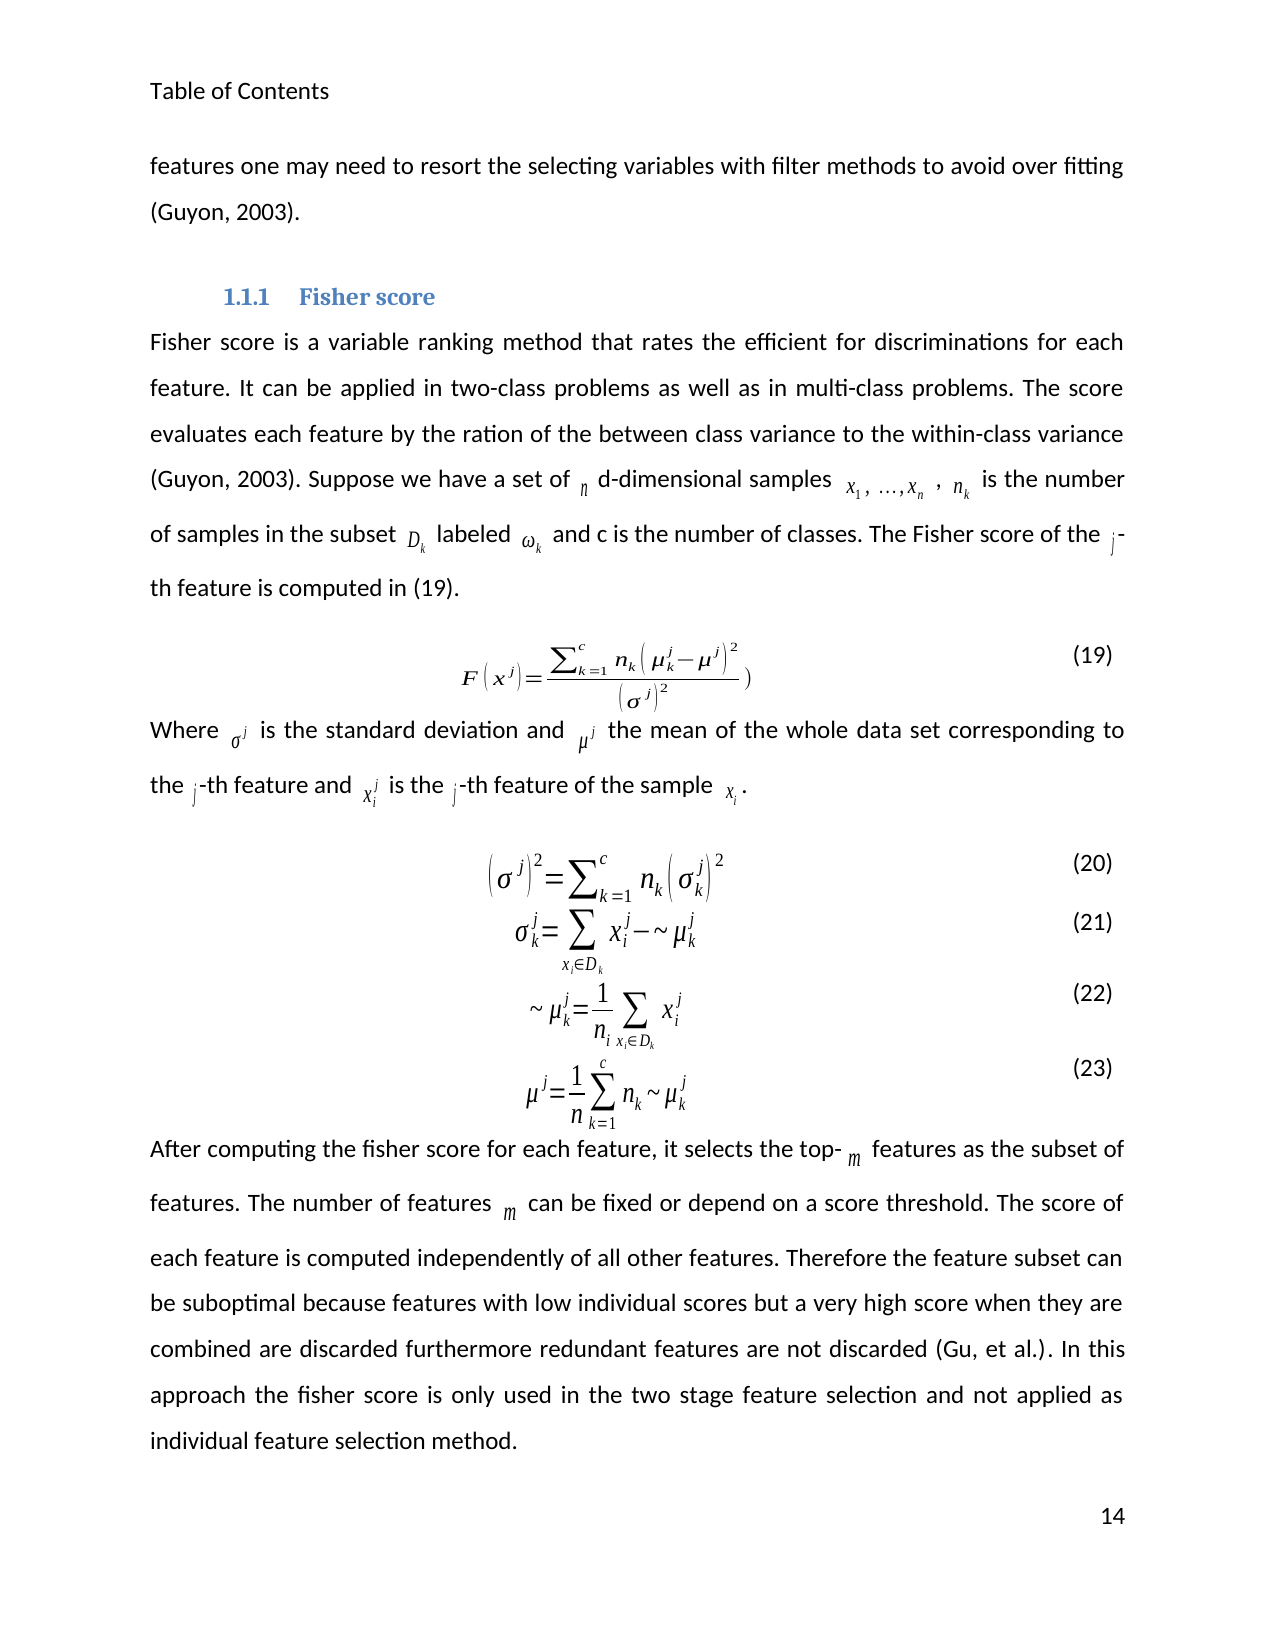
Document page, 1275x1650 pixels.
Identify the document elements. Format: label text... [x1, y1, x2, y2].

text Where is the standard deviation and the mean of the whole data set corresponding to the -th feature and is the -th feature of the sample. [150, 714, 1125, 811]
table_header [150, 847, 1061, 907]
text Fisher score is a variable ranking method that rates the efficient for discriminations for each feature. It can be applied in two-class problems as well as in multi-class problems. The score evaluates each feature by the ration of the between class variance to the within-class variance (Guyon, 2003). Suppose we have a set of d-dimensional samples , is the number of samples in the subset labeled and c is the number of classes. The Fisher score of the -th feature is computed in (19). [150, 326, 1125, 603]
table_header (19) [1061, 639, 1147, 714]
text features one may need to resort the selecting variables with filter methods to avoid over fitting (Guyon, 2003). [150, 150, 1125, 226]
table_cell [150, 1052, 1061, 1133]
text After computing the fisher score for each feature, it selects the top- features as the subset of features. The number of features can be fixed or depend on a score threshold. The score of each feature is computed independently of all other features. Therefore the feature subset can be suboptimal because features with low individual scores but a very high score when they are combined are discarded furthermore redundant features are not discarded (Gu, et al.). In this approach the fisher score is only used in the two stage feature selection and not applied as individual feature selection method. [150, 1133, 1125, 1455]
table_cell [150, 977, 1061, 1052]
table_cell (23) [1061, 1052, 1147, 1133]
subtitle Fisher score [224, 283, 1125, 312]
table_cell [150, 907, 1061, 977]
table_header [150, 639, 1061, 714]
table_cell (21) [1061, 907, 1147, 977]
table_cell (22) [1061, 977, 1147, 1052]
table_header (20) [1061, 847, 1147, 907]
